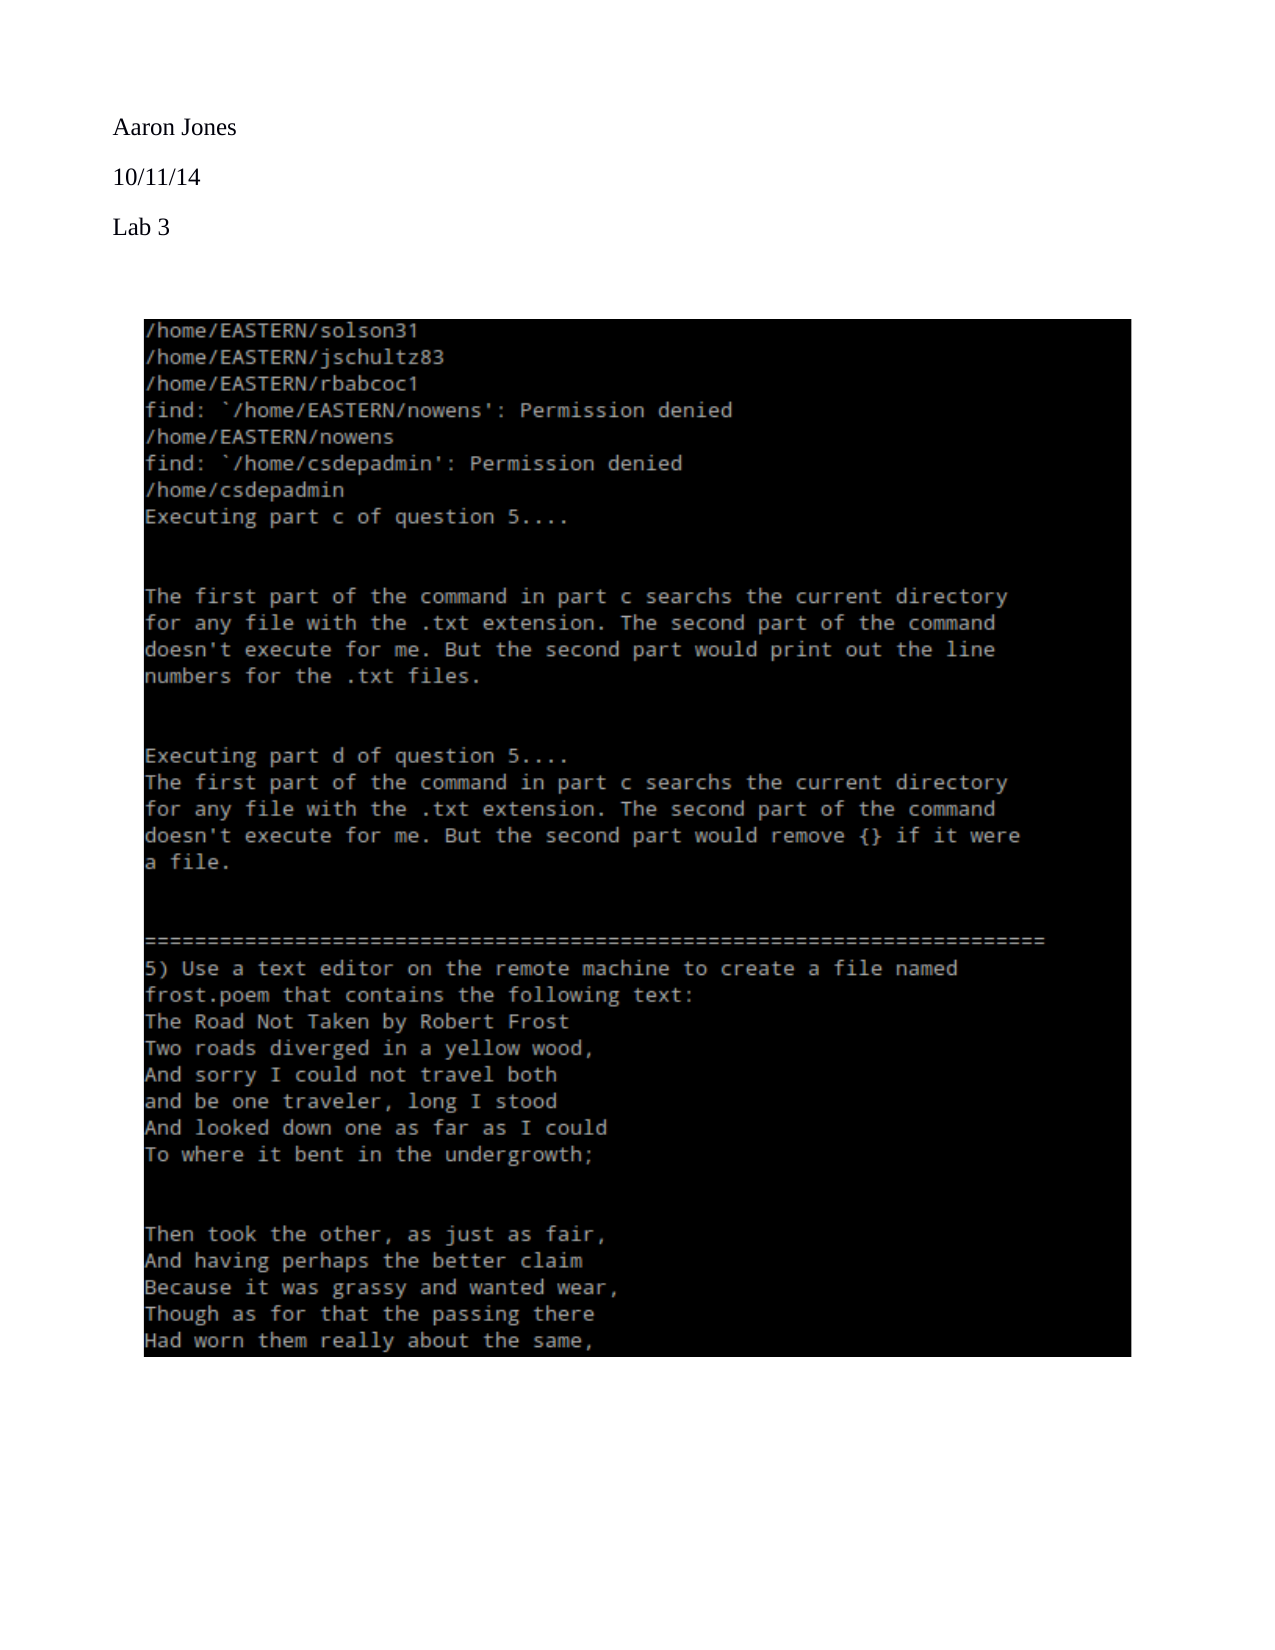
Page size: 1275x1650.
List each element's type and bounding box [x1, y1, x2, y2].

picture [143, 319, 1132, 1357]
